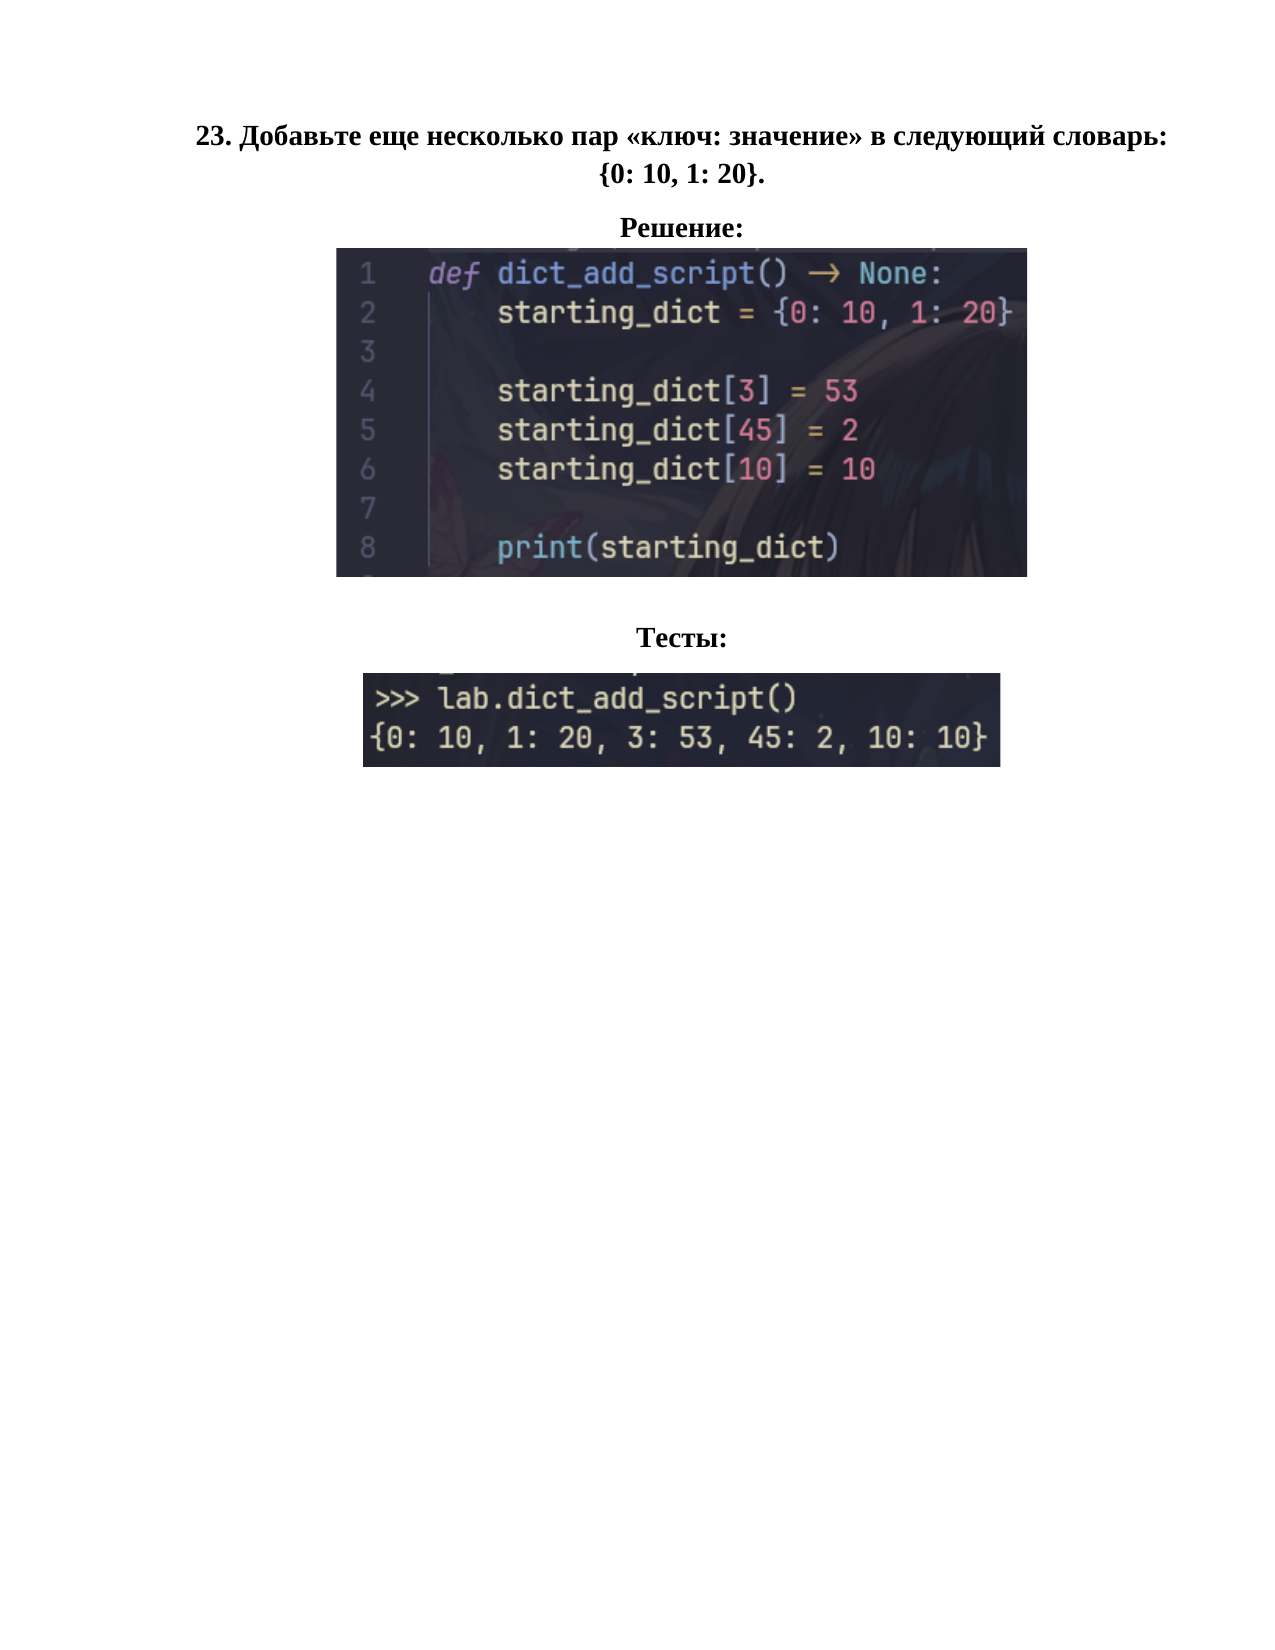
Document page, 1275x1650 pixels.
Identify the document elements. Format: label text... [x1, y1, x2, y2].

picture [336, 248, 1028, 577]
text Тесты: [177, 620, 1186, 654]
picture [363, 673, 1001, 767]
text 23. Добавьте еще несколько пар «ключ: значение» в следующий словарь: {0: 10, 1: 20}. [177, 118, 1186, 190]
text Решение: [177, 210, 1186, 243]
